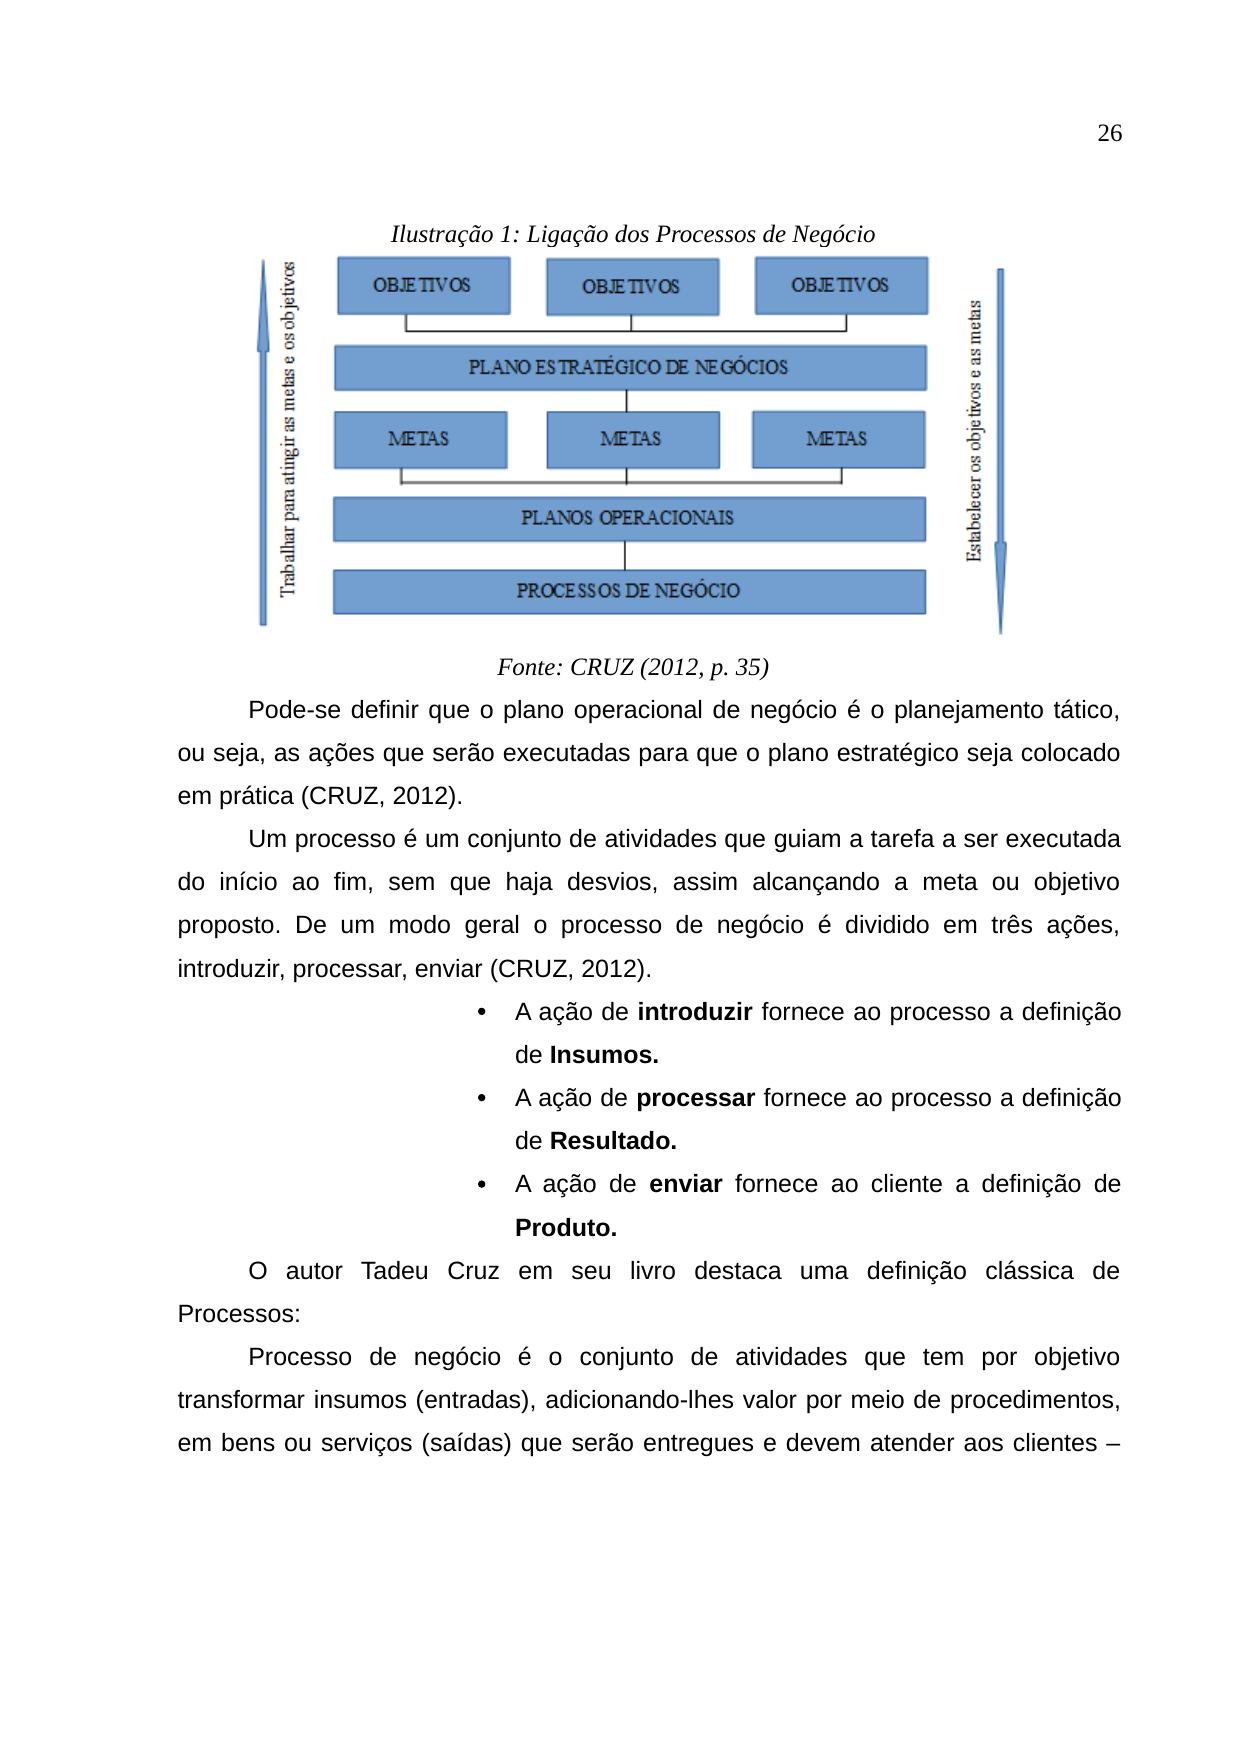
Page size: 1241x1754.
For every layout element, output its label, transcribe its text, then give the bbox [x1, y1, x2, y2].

text O autor Tadeu Cruz em seu livro destaca uma definição clássica de Processos: [177, 1256, 1122, 1328]
picture [248, 247, 1021, 652]
text Fonte: CRUZ (2012, p. 35) [248, 652, 1020, 680]
text Ilustração 1: Ligação dos Processos de Negócio [248, 219, 1020, 247]
list A ação de processar fornece ao processo a definição de Resultado. [477, 1083, 1122, 1155]
text Pode-se definir que o plano operacional de negócio é o planejamento tático, ou seja, as ações que serão executadas para que o plano estratégico seja colocado em prática (CRUZ, 2012). [177, 695, 1122, 810]
text Processo de negócio é o conjunto de atividades que tem por objetivo transformar insumos (entradas), adicionando-lhes valor por meio de procedimentos, em bens ou serviços (saídas) que serão entregues e devem atender aos clientes – [177, 1342, 1122, 1457]
text Um processo é um conjunto de atividades que guiam a tarefa a ser executada do início ao fim, sem que haja desvios, assim alcançando a meta ou objetivo proposto. De um modo geral o processo de negócio é dividido em três ações, introduzir, processar, enviar (CRUZ, 2012). [177, 824, 1122, 982]
list A ação de enviar fornece ao cliente a definição de Produto. [477, 1169, 1122, 1241]
list A ação de introduzir fornece ao processo a definição de Insumos. [477, 997, 1122, 1069]
